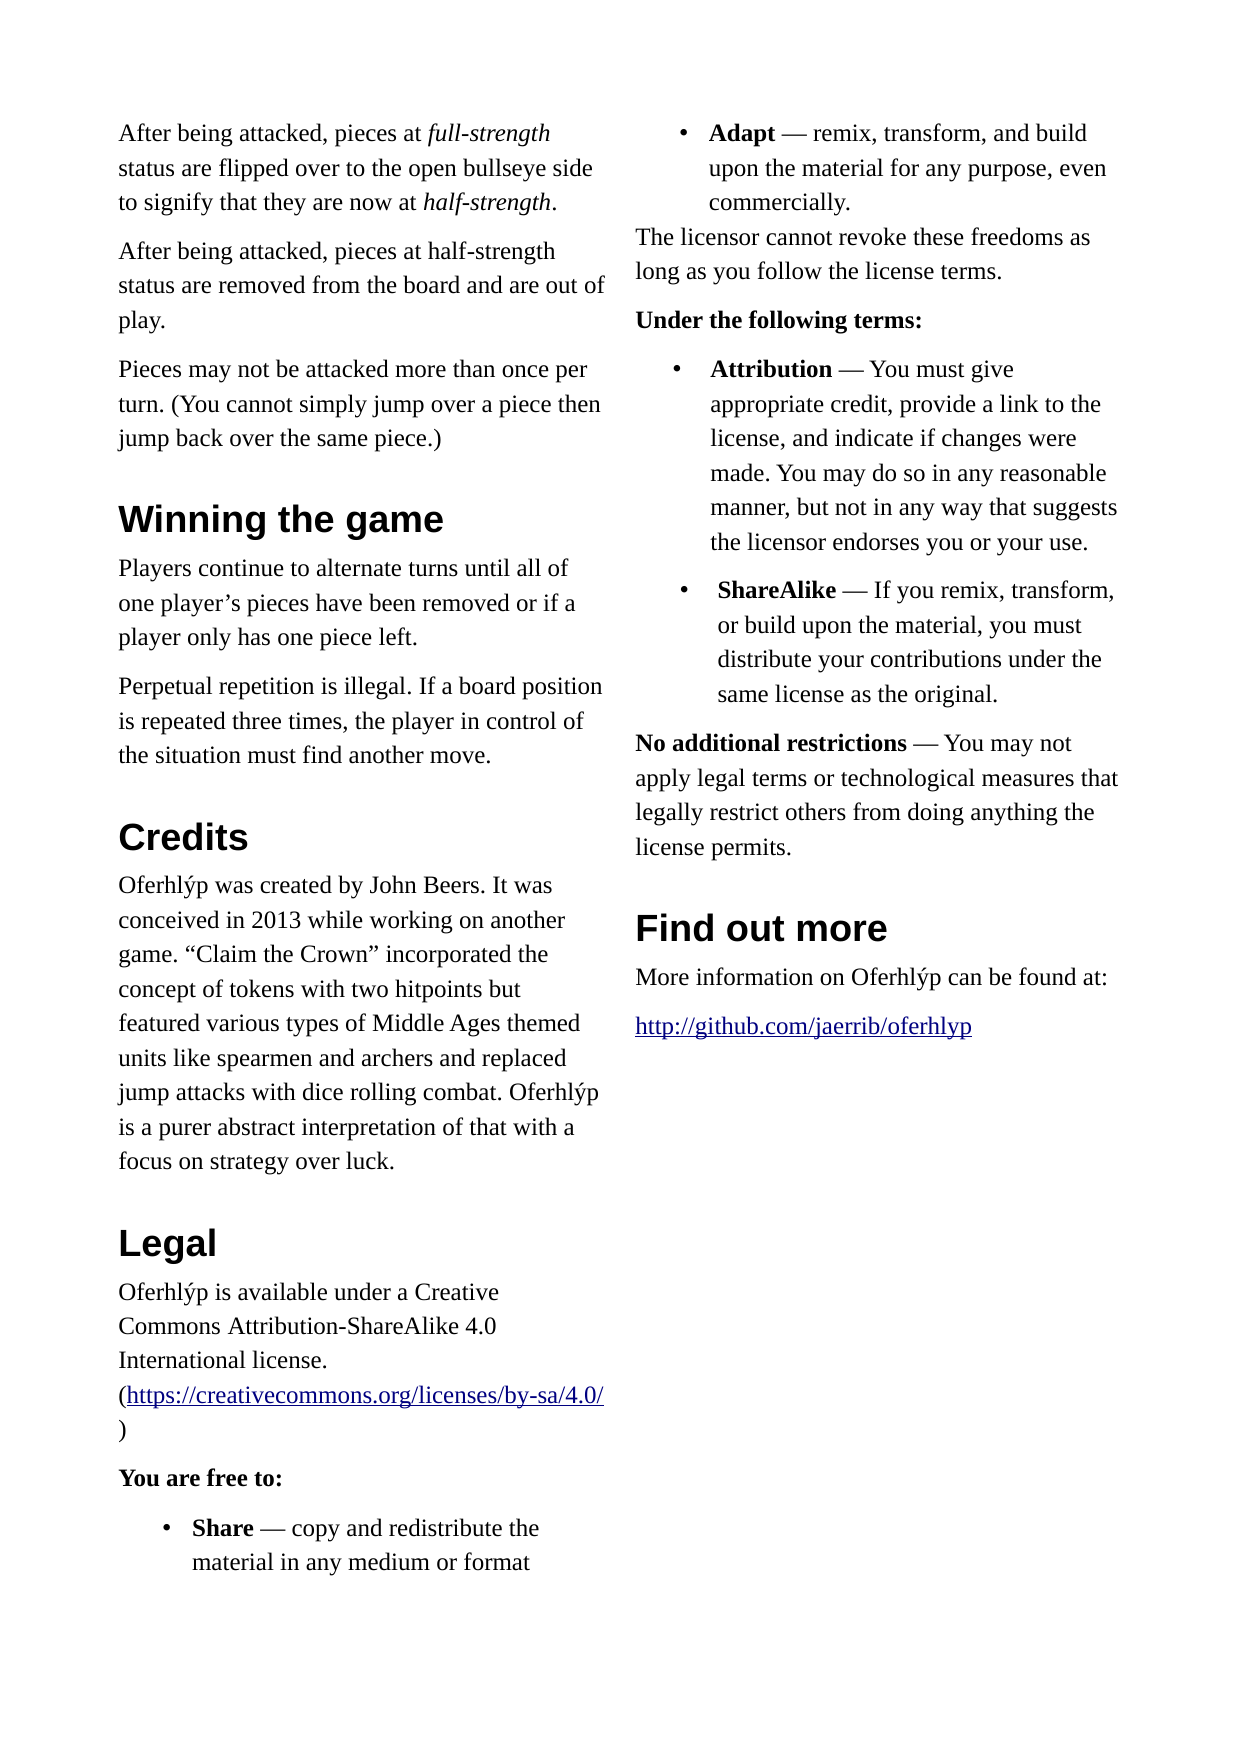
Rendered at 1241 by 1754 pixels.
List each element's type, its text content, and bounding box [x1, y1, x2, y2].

text Oferhlýp was created by John Beers. It was conceived in 2013 while working on another game. “Claim the Crown” incorporated the concept of tokens with two hitpoints but featured various types of Middle Ages themed units like spearmen and archers and replaced jump attacks with dice rolling combat. Oferhlýp is a purer abstract interpretation of that with a focus on strategy over luck. [118, 871, 605, 1175]
list Share — copy and redistribute the material in any medium or format [162, 1513, 605, 1576]
text http://github.com/jaerrib/oferhlyp [635, 1011, 1122, 1039]
text Oferhlýp is available under a Creative Commons Attribution-ShareAlike 4.0 International license. (https://creativecommons.org/licenses/by-sa/4.0/) [118, 1277, 605, 1443]
text No additional restrictions — You may not apply legal terms or technological measures that legally restrict others from doing anything the license permits. [635, 728, 1122, 860]
subtitle Winning the game [118, 497, 605, 541]
text After being attacked, pieces at half-strength status are removed from the board and are out of play. [118, 236, 605, 334]
text You are free to: [118, 1463, 605, 1492]
text Under the following terms: [635, 305, 1122, 334]
list ShareAlike — If you remix, transform, or build upon the material, you must distribute your contributions under the same license as the original. [680, 576, 1122, 708]
list Adapt — remix, transform, and build upon the material for any purpose, even commercially. [679, 118, 1122, 216]
text Perpetual repetition is illegal. If a board position is repeated three times, the player in control of the situation must find another move. [118, 671, 605, 769]
text Players continue to alternate turns until all of one player’s pieces have been removed or if a player only has one piece left. [118, 553, 605, 651]
list Attribution — You must give appropriate credit, provide a link to the license, and indicate if changes were made. You may do so in any reasonable manner, but not in any way that suggests the licensor endorses you or your use. [673, 354, 1122, 555]
subtitle Legal [118, 1220, 605, 1264]
text After being attacked, pieces at full-strength status are flipped over to the open bullseye side to signify that they are now at half-strength. [118, 118, 605, 216]
text More information on Oferhlýp can be found at: [635, 962, 1122, 991]
subtitle Credits [118, 814, 605, 858]
text The licensor cannot revoke these freedoms as long as you follow the license terms. [635, 222, 1122, 285]
subtitle Find out more [635, 906, 1122, 949]
text Pieces may not be attacked more than once per turn. (You cannot simply jump over a piece then jump back over the same piece.) [118, 354, 605, 452]
